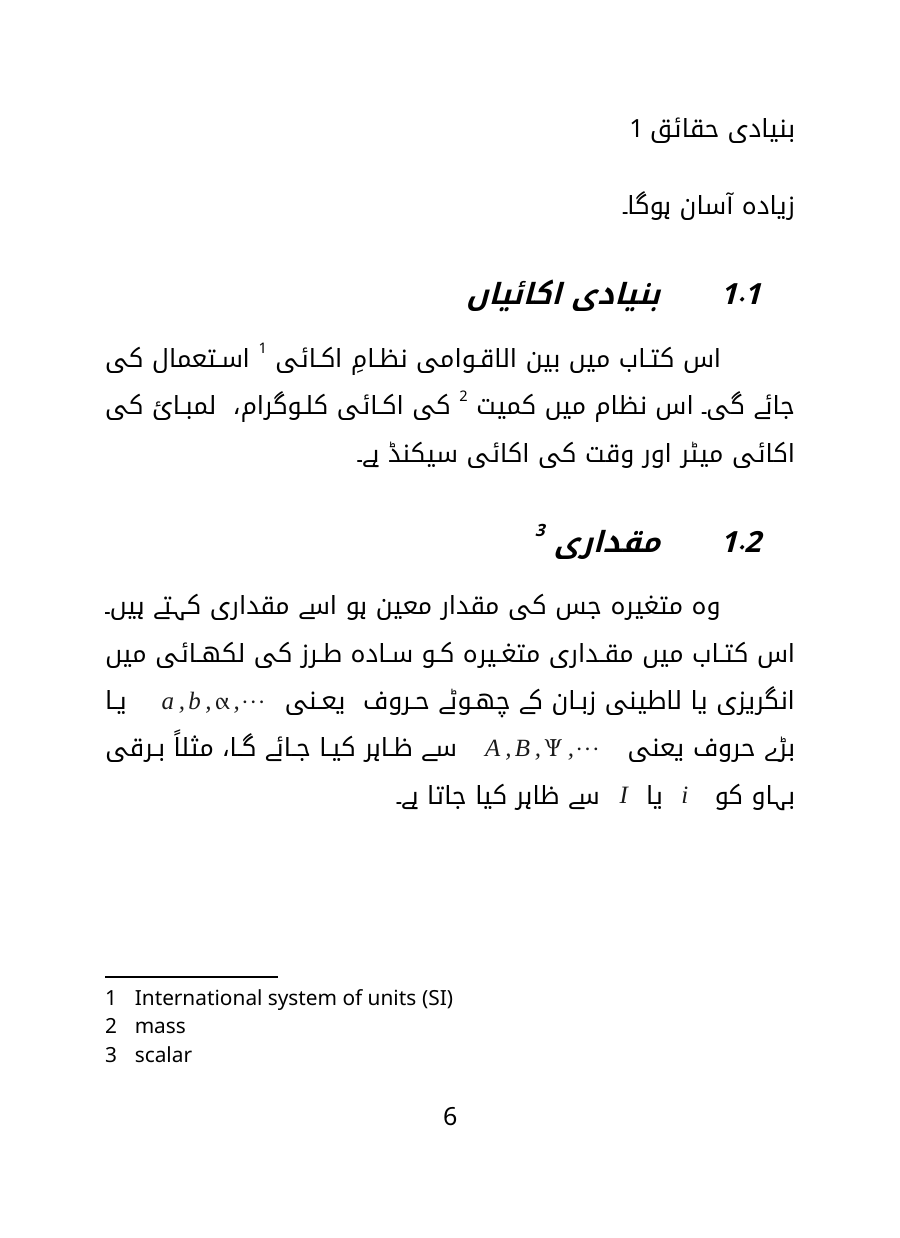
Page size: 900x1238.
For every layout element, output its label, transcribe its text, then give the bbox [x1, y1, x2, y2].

subtitle بنیادی اکائیاں [105, 267, 720, 323]
text اس کتاب میں جگہ جگہ مختلف حقائق آئیں گے جنہیں اس باب میں اکٹھے کرنے کی کوشش کی گئی ہے۔یہ توقع کی جاتی ہے کہ یوں کتاب پڑھتے وقت اصل مضمون پر توجہ رکھنا زیادہ آسان ہوگا۔ [105, 182, 795, 230]
text اس کتاب میں بین الاقوامی نظامِ اکائی استعمال کی جائے گی۔ اس نظام میں کمیت کی اکائی کلوگرام، لمبائ کی اکائی میٹر اور وقت کی اکائی سیکنڈ ہے۔ [105, 335, 795, 477]
text وہ متغیرہ جس کی مقدار معین ہو اسے مقداری کہتے ہیں۔ اس کتاب میں مقداری متغیرہ کو سادہ طرز کی لکھائی میں انگریزی یا لاطینی زبان کے چھوٹے حروف یعنی یا بڑے حروف یعنی سے ظاہر کیا جائے گا، مثلاً برقی بہاو کو یاسے ظاہر کیا جاتا ہے۔ [105, 583, 795, 819]
text International system of units (SI) [105, 983, 795, 1012]
list scalar [105, 1040, 795, 1068]
text mass [105, 1012, 795, 1040]
subtitle مقداری [105, 515, 720, 570]
